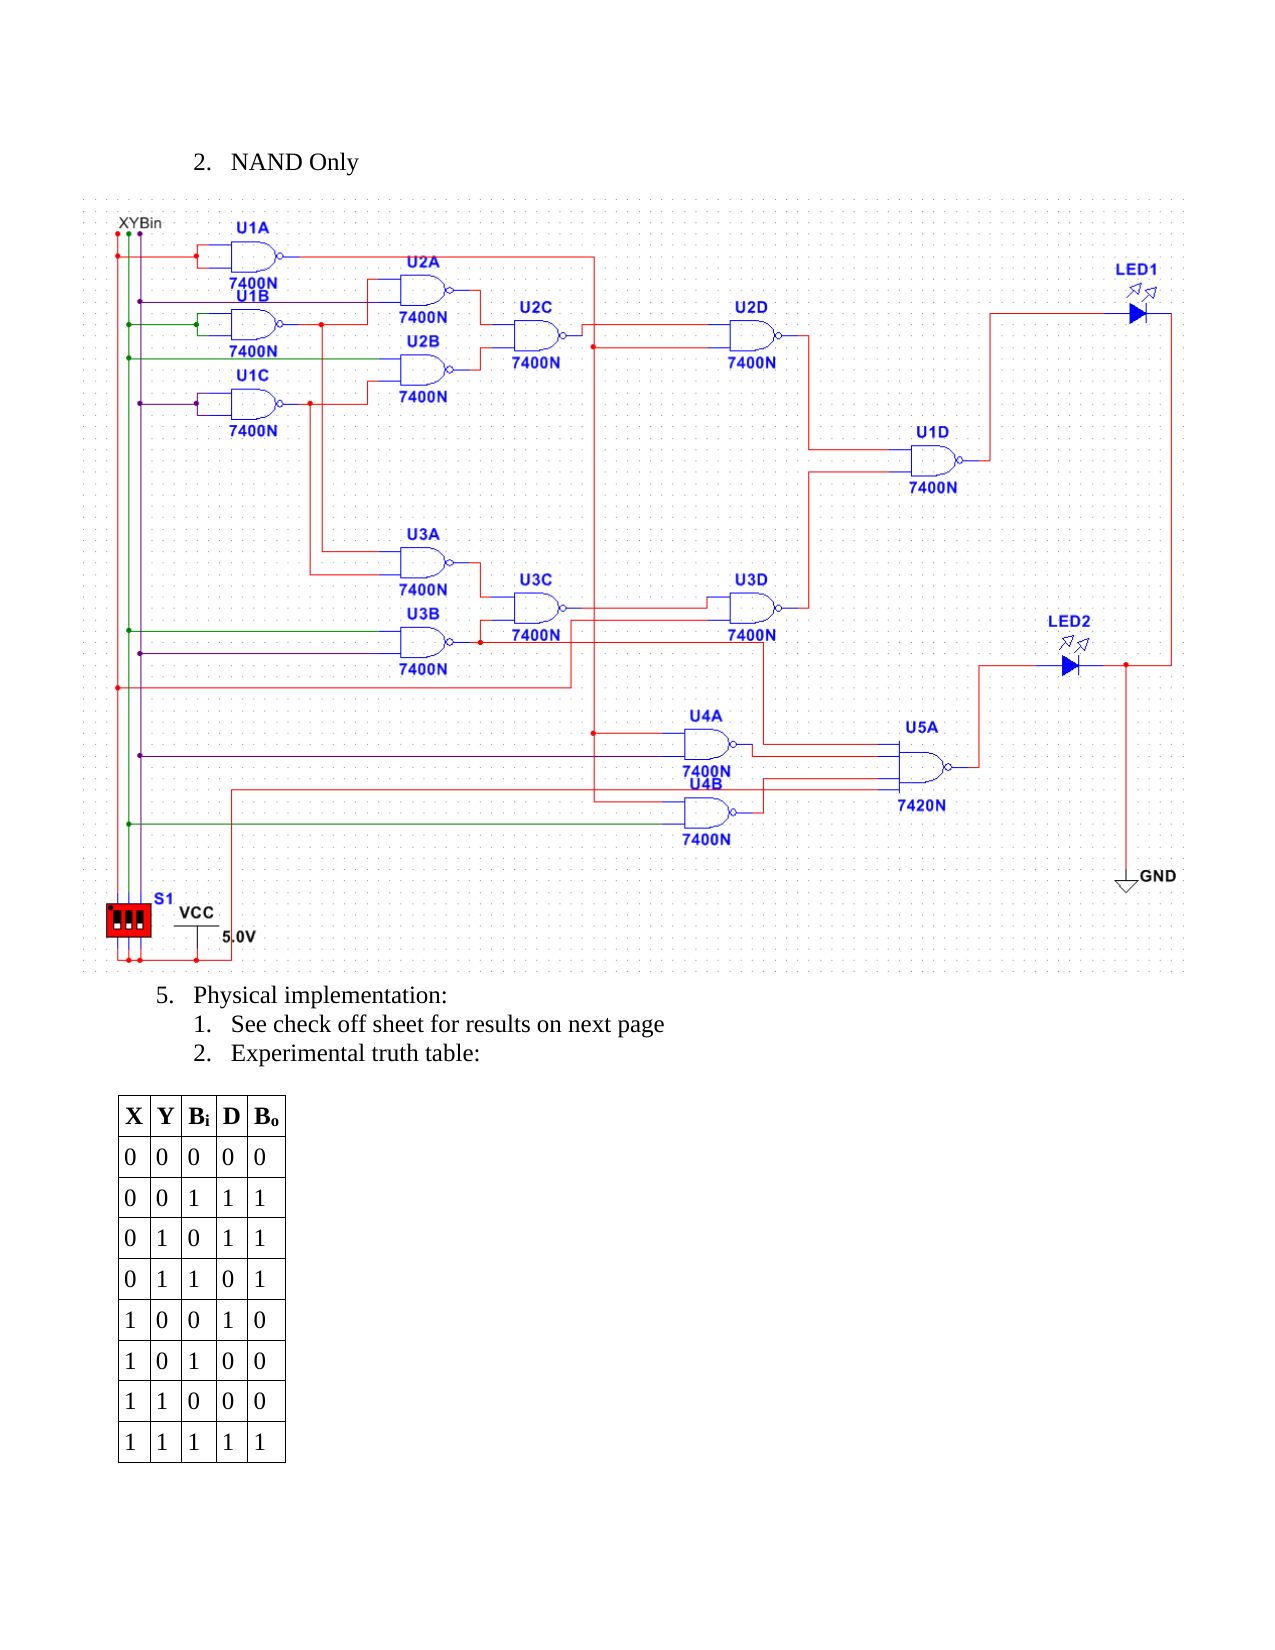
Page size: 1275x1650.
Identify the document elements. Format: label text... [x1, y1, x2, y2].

table_header Bo [248, 1096, 285, 1136]
table_cell 1 [217, 1178, 247, 1217]
table_cell 0 [217, 1137, 247, 1177]
table_cell 1 [217, 1422, 247, 1462]
table_cell 1 [182, 1178, 216, 1217]
table_cell 0 [217, 1341, 247, 1380]
table_header Bi [182, 1096, 216, 1136]
table_cell 0 [217, 1381, 247, 1421]
table_cell 1 [119, 1422, 150, 1462]
table_cell 0 [151, 1300, 181, 1339]
table_cell 0 [119, 1137, 150, 1177]
table_cell 0 [119, 1259, 150, 1299]
table_cell 1 [182, 1341, 216, 1380]
table_cell 0 [151, 1178, 181, 1217]
table_cell 0 [217, 1259, 247, 1299]
table_cell 0 [119, 1218, 150, 1258]
table_cell 0 [182, 1381, 216, 1421]
table_cell 1 [248, 1259, 285, 1299]
table_cell 1 [182, 1259, 216, 1299]
table_cell 0 [248, 1137, 285, 1177]
list Physical implementation: [156, 981, 1157, 1009]
table_cell 0 [182, 1218, 216, 1258]
table_cell 1 [217, 1300, 247, 1339]
table_cell 1 [182, 1422, 216, 1462]
list NAND Only [193, 147, 1157, 176]
table_cell 1 [151, 1422, 181, 1462]
table_header X [119, 1096, 150, 1136]
table_cell 1 [248, 1422, 285, 1462]
table_cell 1 [248, 1178, 285, 1217]
table_cell 0 [151, 1341, 181, 1380]
table_cell 1 [248, 1218, 285, 1258]
table_cell 1 [151, 1381, 181, 1421]
table_header Y [151, 1096, 181, 1136]
table_header D [217, 1096, 247, 1136]
table_cell 0 [248, 1341, 285, 1380]
table_cell 0 [182, 1300, 216, 1339]
table_cell 1 [119, 1341, 150, 1380]
list [156, 176, 1157, 199]
table_cell 0 [151, 1137, 181, 1177]
picture [81, 199, 1194, 981]
list Experimental truth table: [193, 1038, 1157, 1066]
table_cell 0 [119, 1178, 150, 1217]
table_cell 1 [151, 1218, 181, 1258]
table_cell 1 [217, 1218, 247, 1258]
table_cell 0 [248, 1300, 285, 1339]
list See check off sheet for results on next page [193, 1009, 1157, 1038]
table_cell 0 [182, 1137, 216, 1177]
table_cell 0 [248, 1381, 285, 1421]
table_cell 1 [151, 1259, 181, 1299]
table_cell 1 [119, 1381, 150, 1421]
table_cell 1 [119, 1300, 150, 1339]
